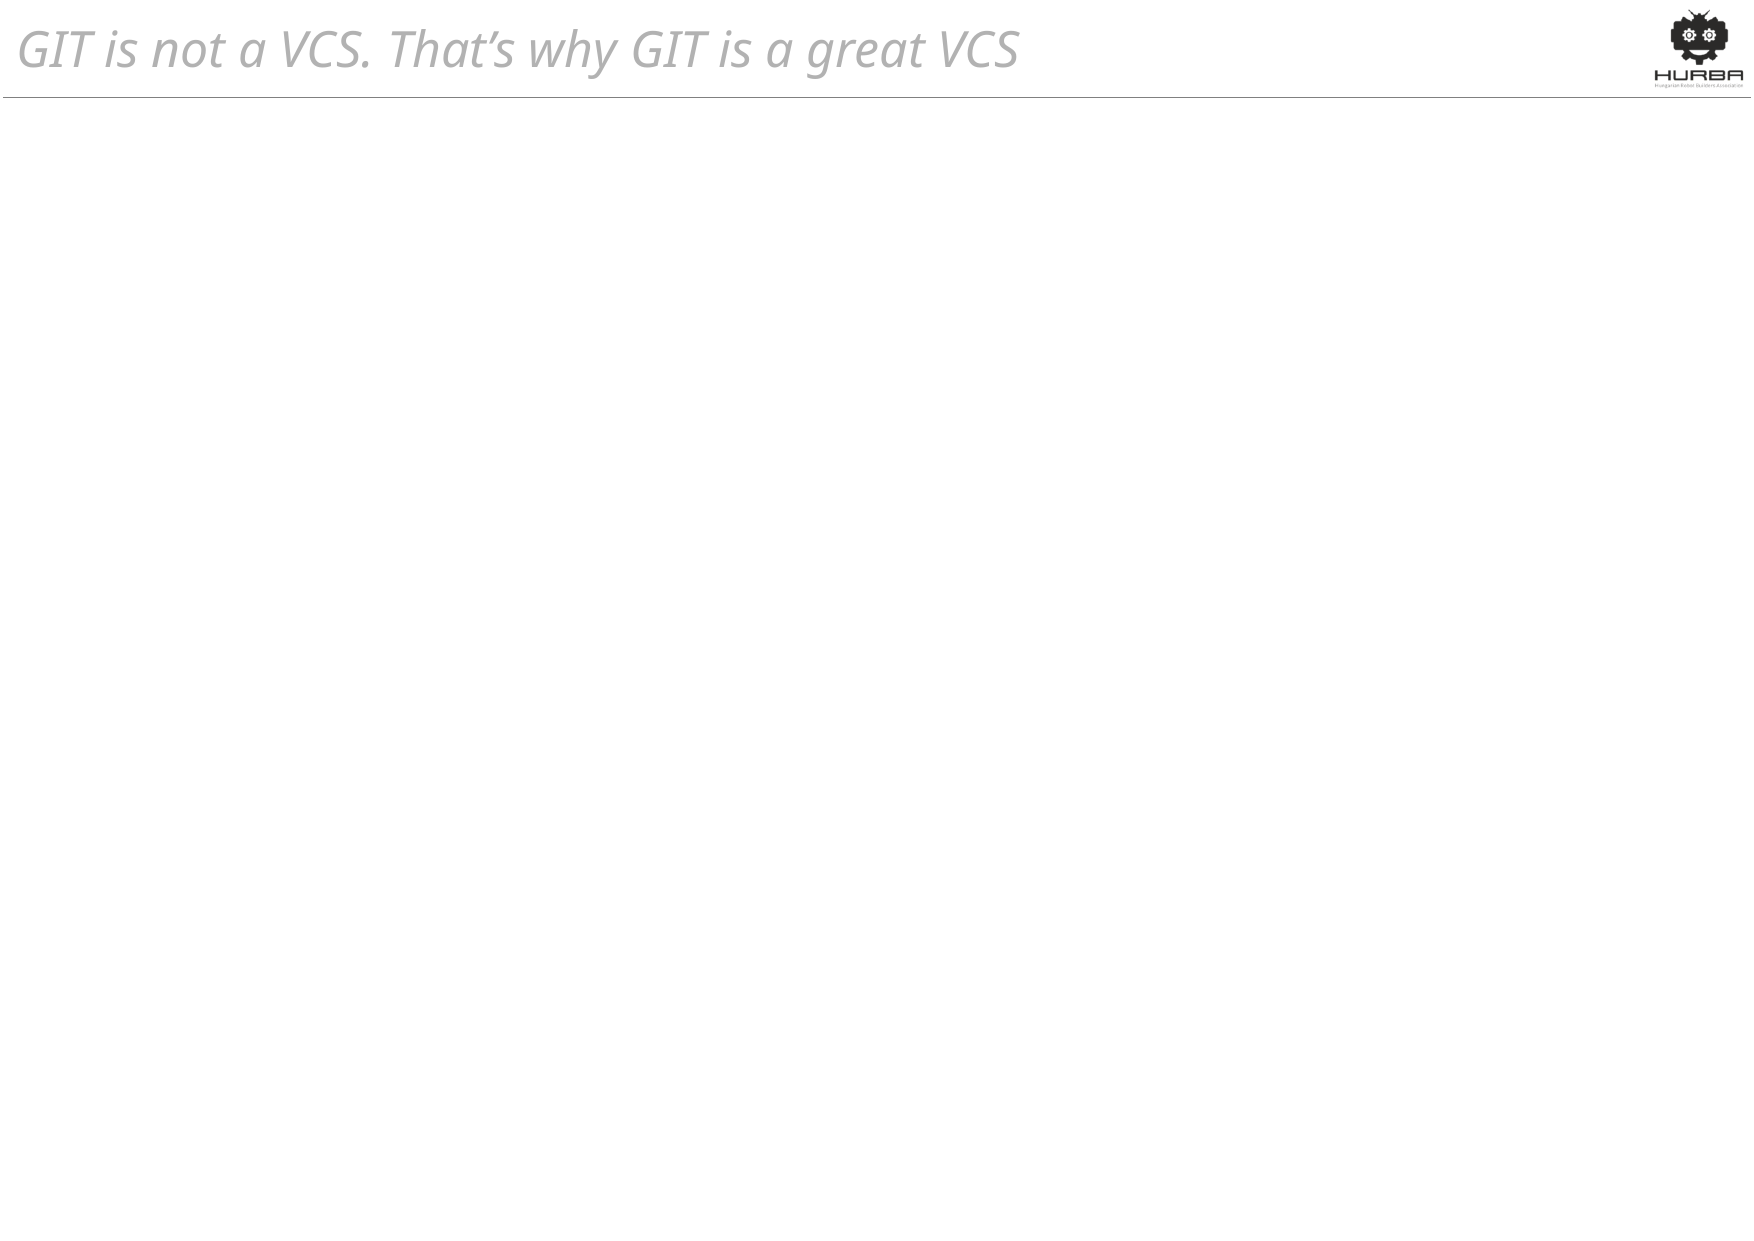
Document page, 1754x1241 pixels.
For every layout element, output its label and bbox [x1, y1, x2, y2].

picture [1644, 3, 1754, 102]
